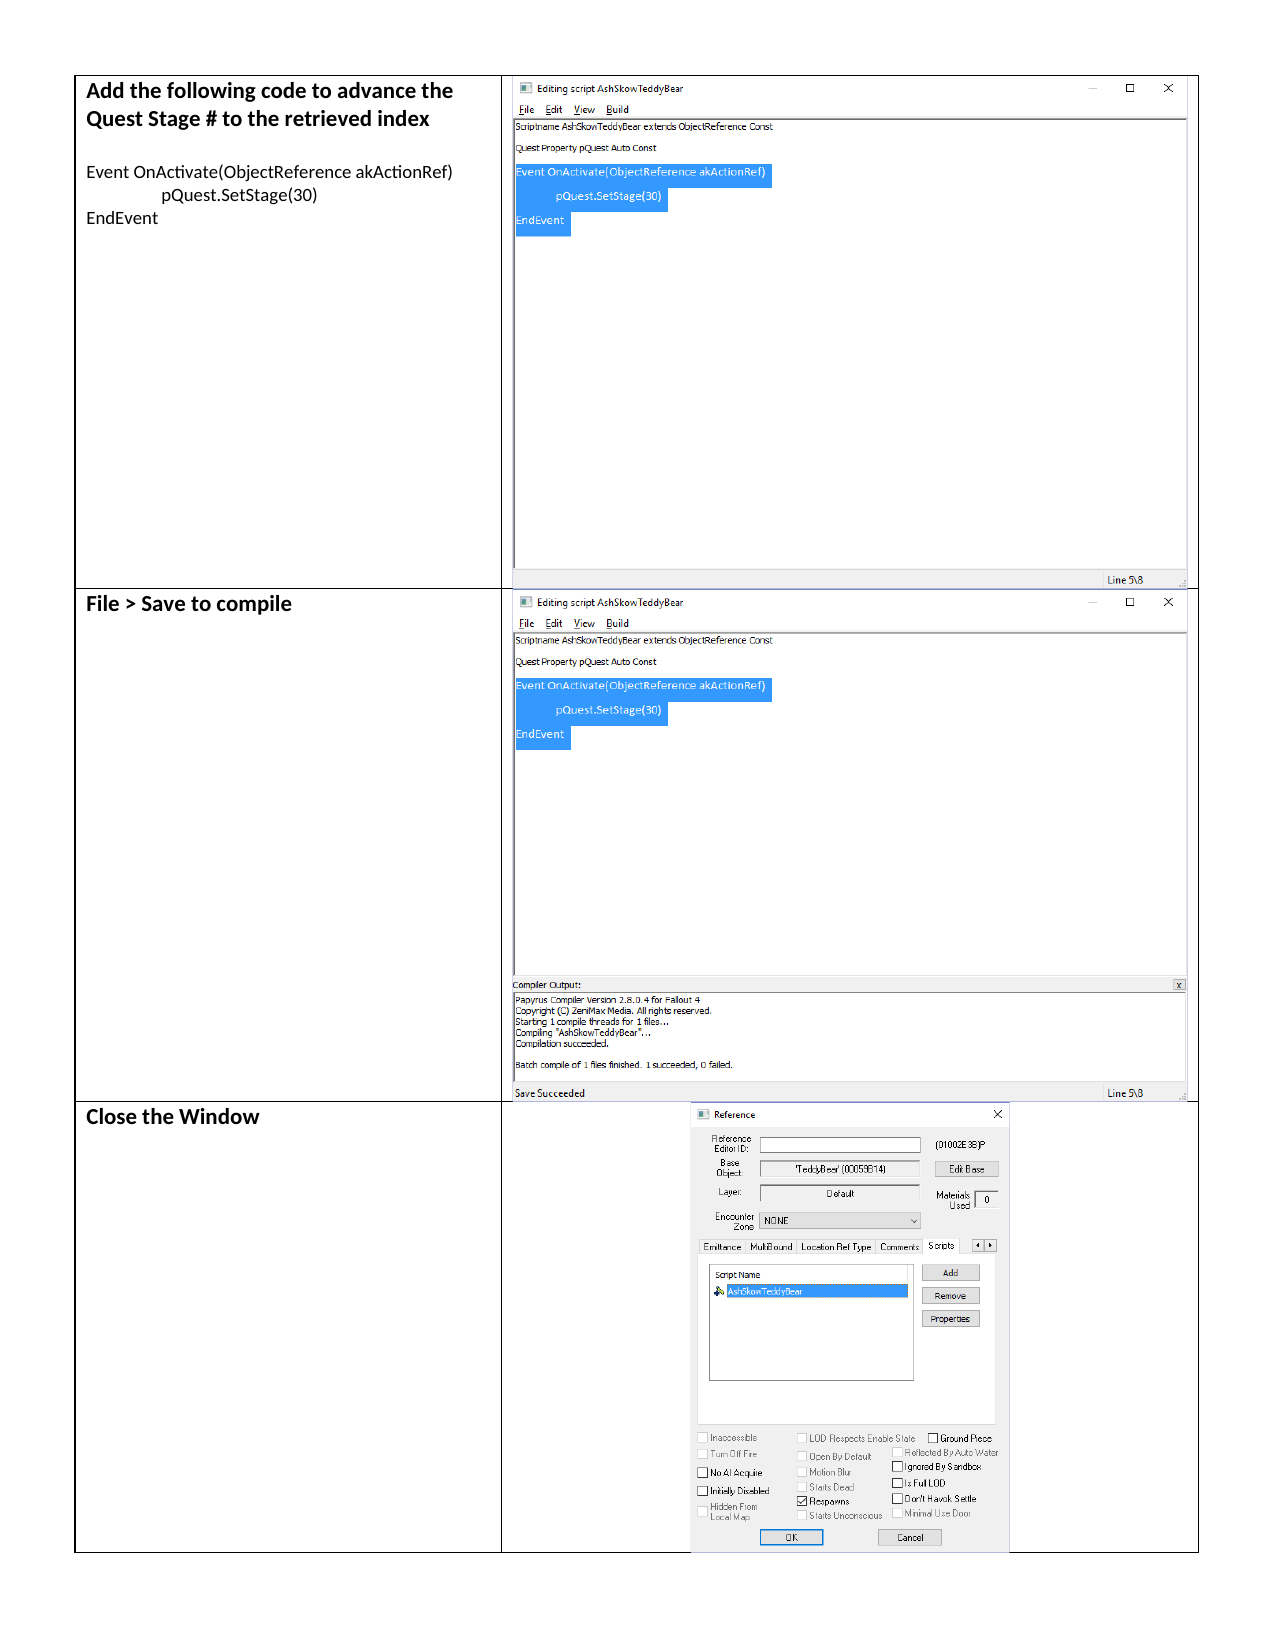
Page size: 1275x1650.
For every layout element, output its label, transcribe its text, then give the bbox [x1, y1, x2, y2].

table_cell [502, 589, 512, 1101]
table_cell Close the Window [76, 1102, 501, 1552]
table_cell File > Save to compile [76, 589, 501, 1101]
table_cell [1188, 76, 1198, 588]
table_cell [502, 76, 512, 588]
table_cell [1010, 1102, 1198, 1552]
table_cell [502, 1102, 690, 1552]
table_cell [1188, 589, 1198, 1101]
table_cell Add the following code to advance the Quest Stage # to the retrieved index Event OnActivate(ObjectReference akActionRef) pQuest.SetStage(30) EndEvent [76, 76, 501, 588]
